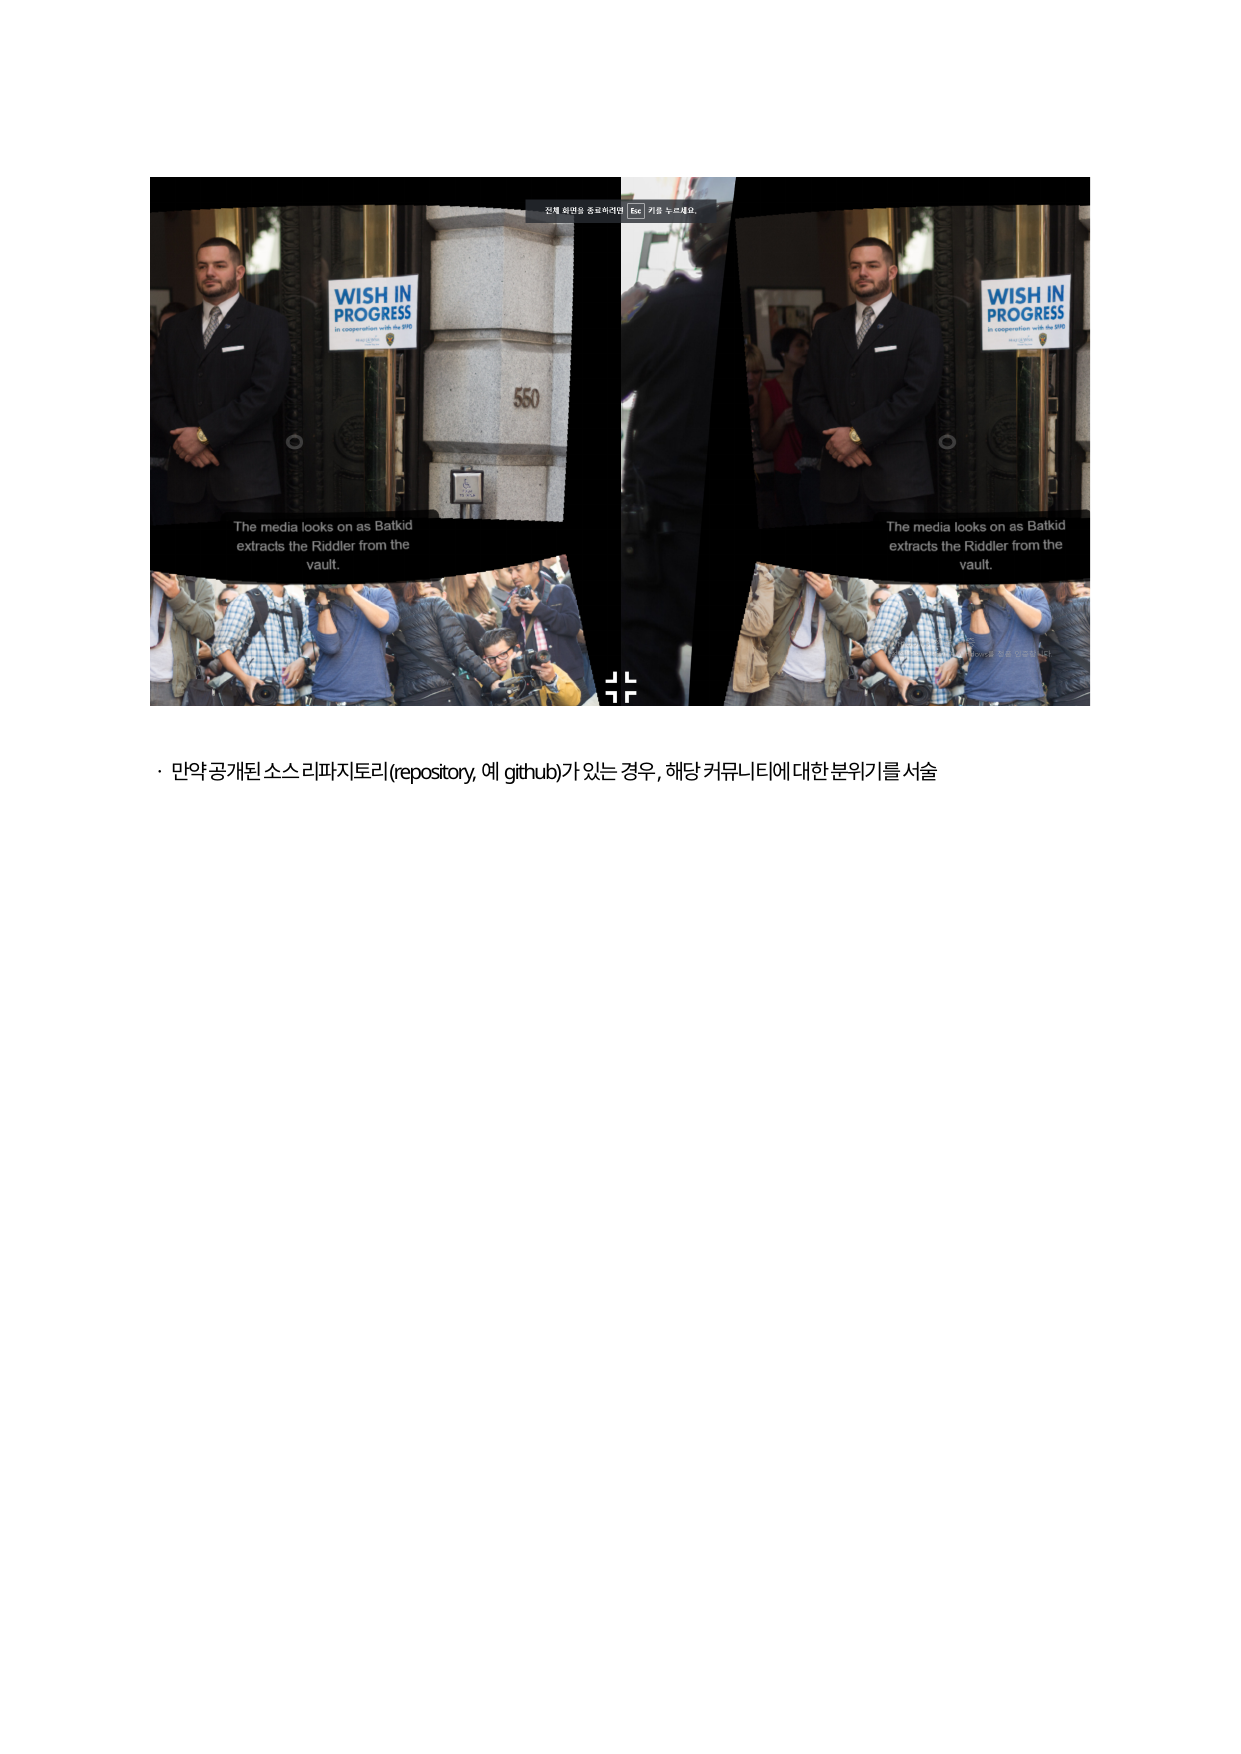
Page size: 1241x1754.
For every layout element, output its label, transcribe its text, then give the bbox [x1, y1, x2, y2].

picture [150, 177, 1091, 706]
text ㆍ 만약 공개된 소스 리파지토리(repository, 예 github)가 있는 경우, 해당 커뮤니티에 대한 분위기를 서술 [150, 755, 1090, 786]
